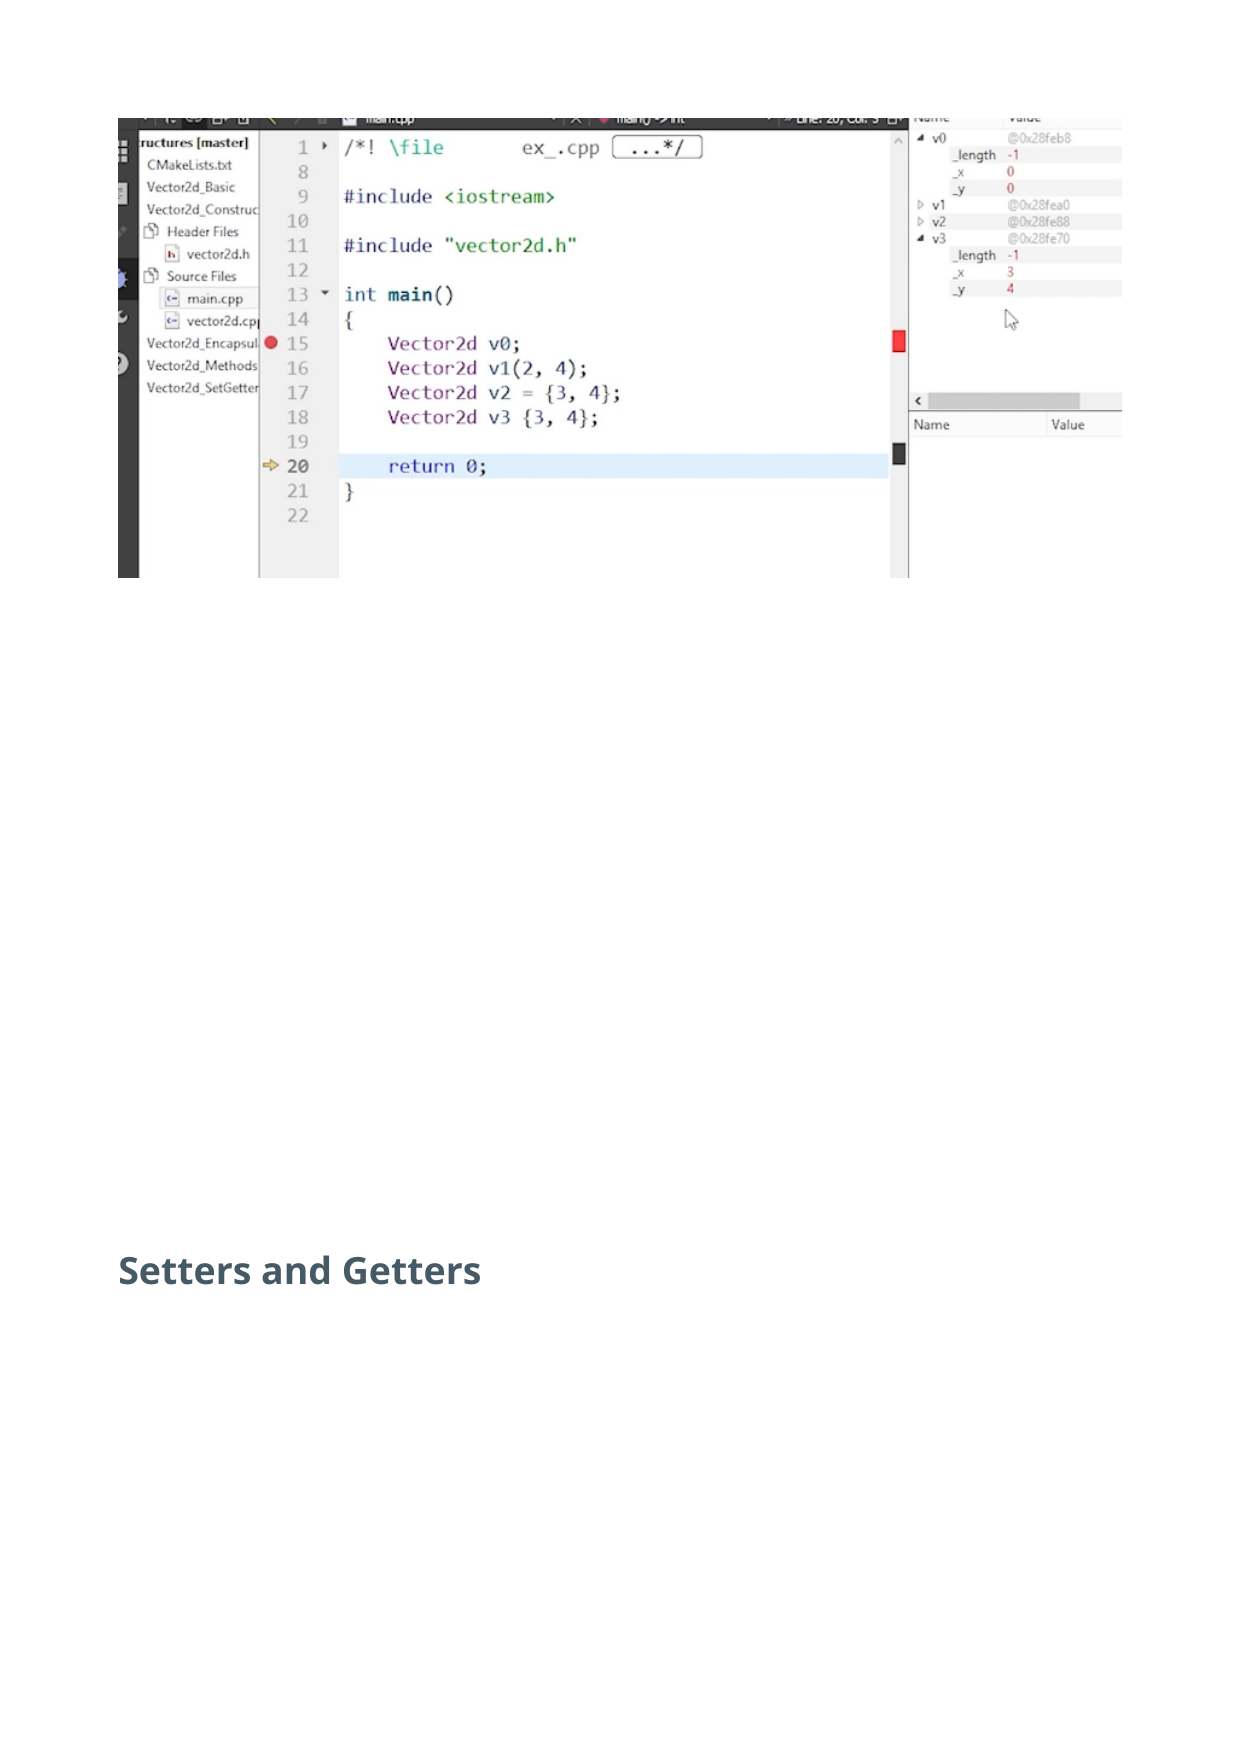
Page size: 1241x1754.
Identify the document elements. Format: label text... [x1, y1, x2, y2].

subtitle Setters and Getters [118, 1244, 1122, 1296]
picture [118, 118, 1123, 578]
